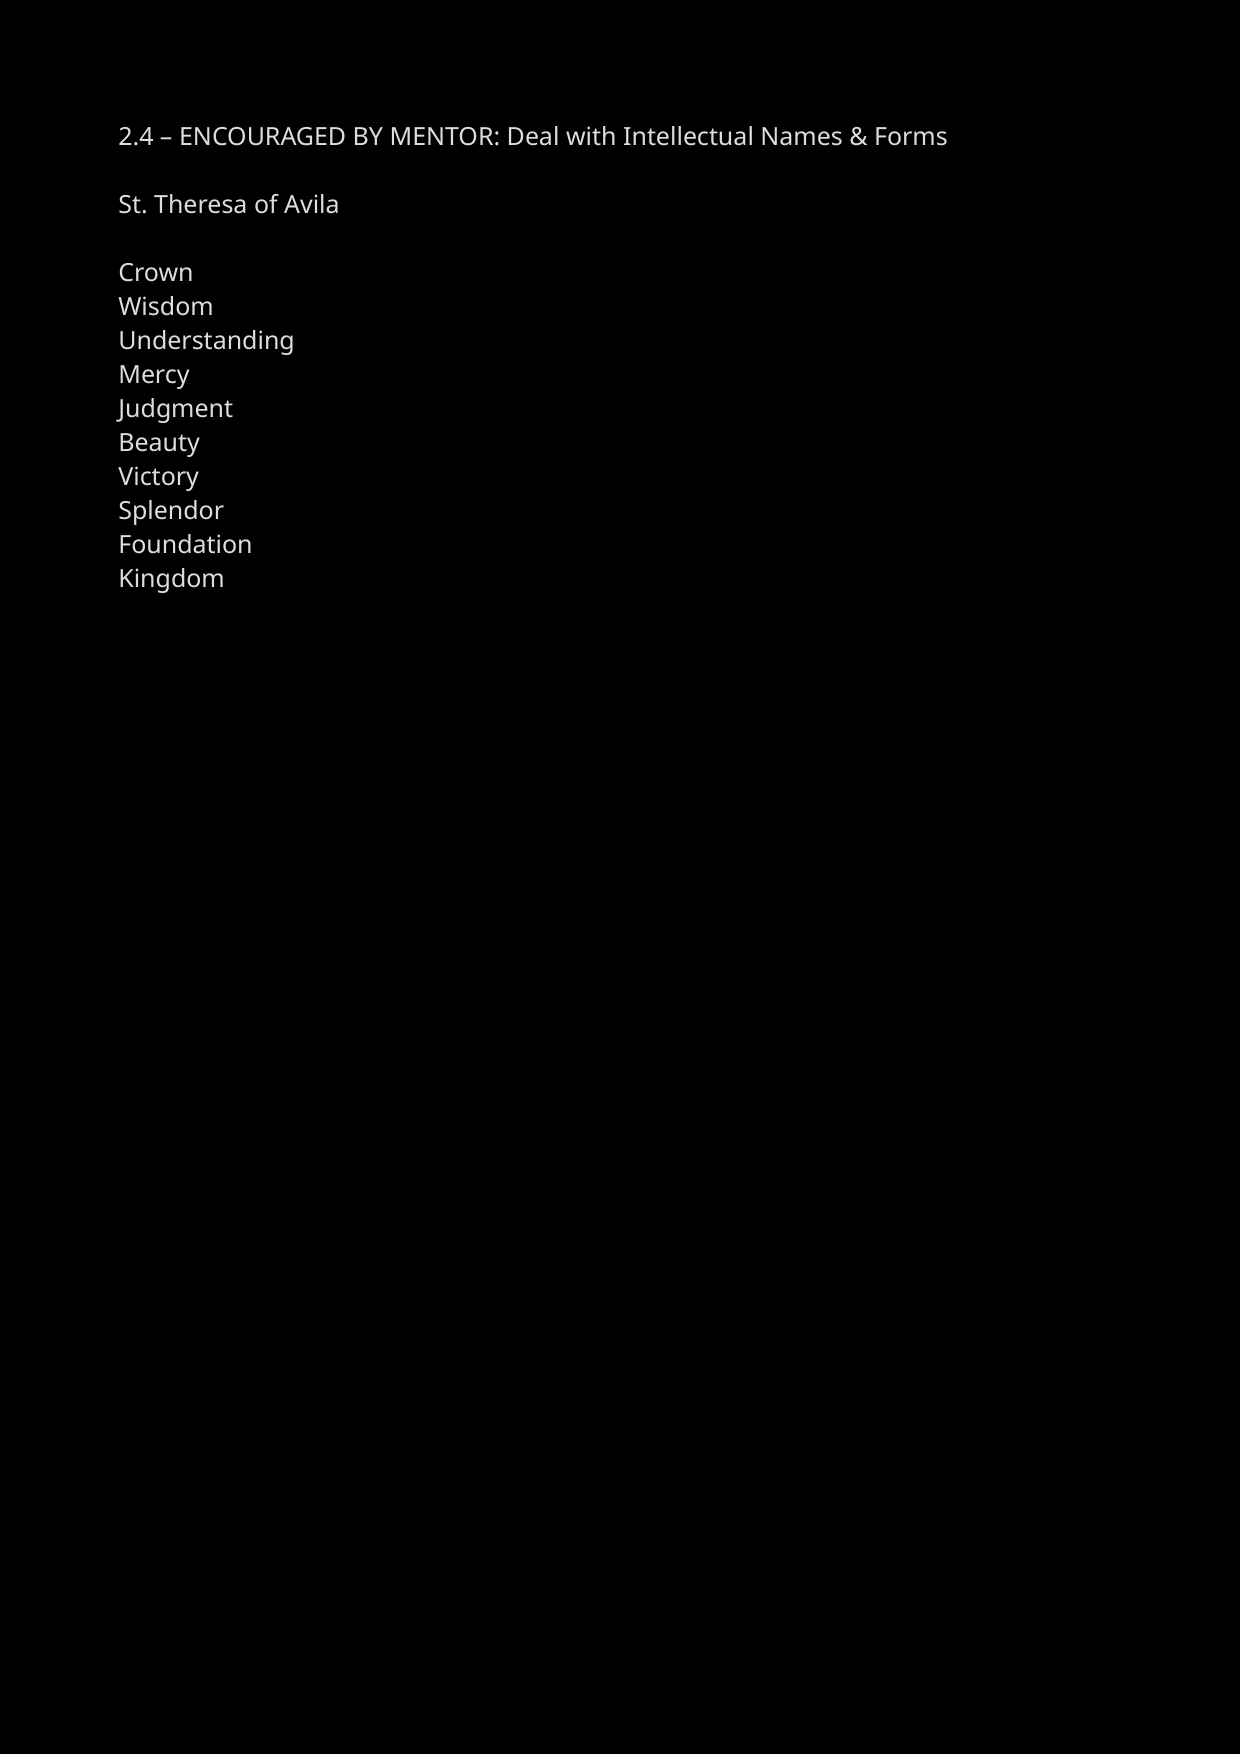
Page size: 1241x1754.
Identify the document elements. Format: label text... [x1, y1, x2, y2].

text 2.4 – ENCOURAGED BY MENTOR: Deal with Intellectual Names & Forms [118, 118, 1122, 152]
text Understanding [118, 322, 1122, 357]
text St. Theresa of Avila [118, 186, 1122, 220]
text Splendor [118, 493, 1122, 527]
text Judgment [118, 391, 1122, 425]
text Beauty [118, 425, 1122, 459]
text Crown [118, 254, 1122, 288]
text Kingdom [118, 561, 1122, 595]
text Foundation [118, 527, 1122, 561]
text Mercy [118, 357, 1122, 391]
text Victory [118, 459, 1122, 493]
text Wisdom [118, 288, 1122, 322]
